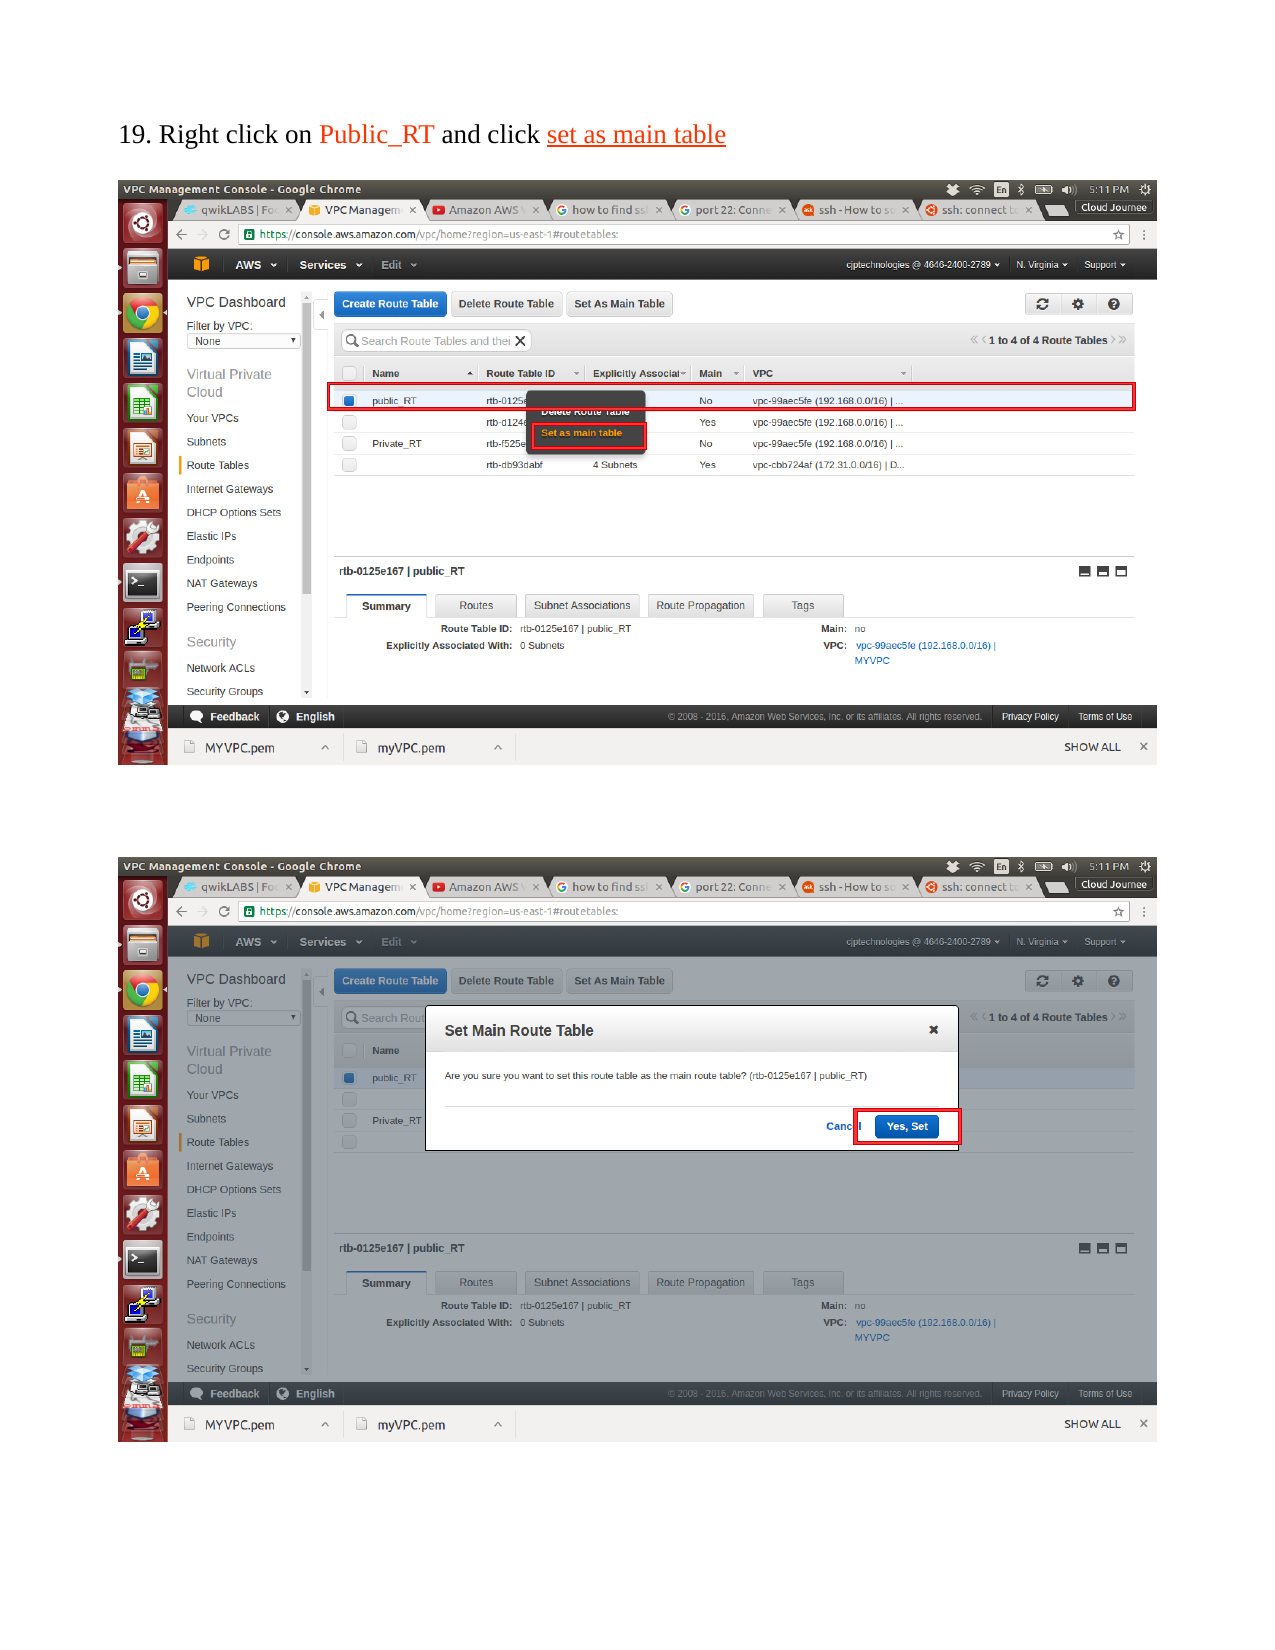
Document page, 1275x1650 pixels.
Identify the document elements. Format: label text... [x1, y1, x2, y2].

text 19. Right click on Public_RT and click set as main table [118, 118, 1157, 149]
picture [118, 180, 1157, 765]
picture [118, 857, 1157, 1442]
